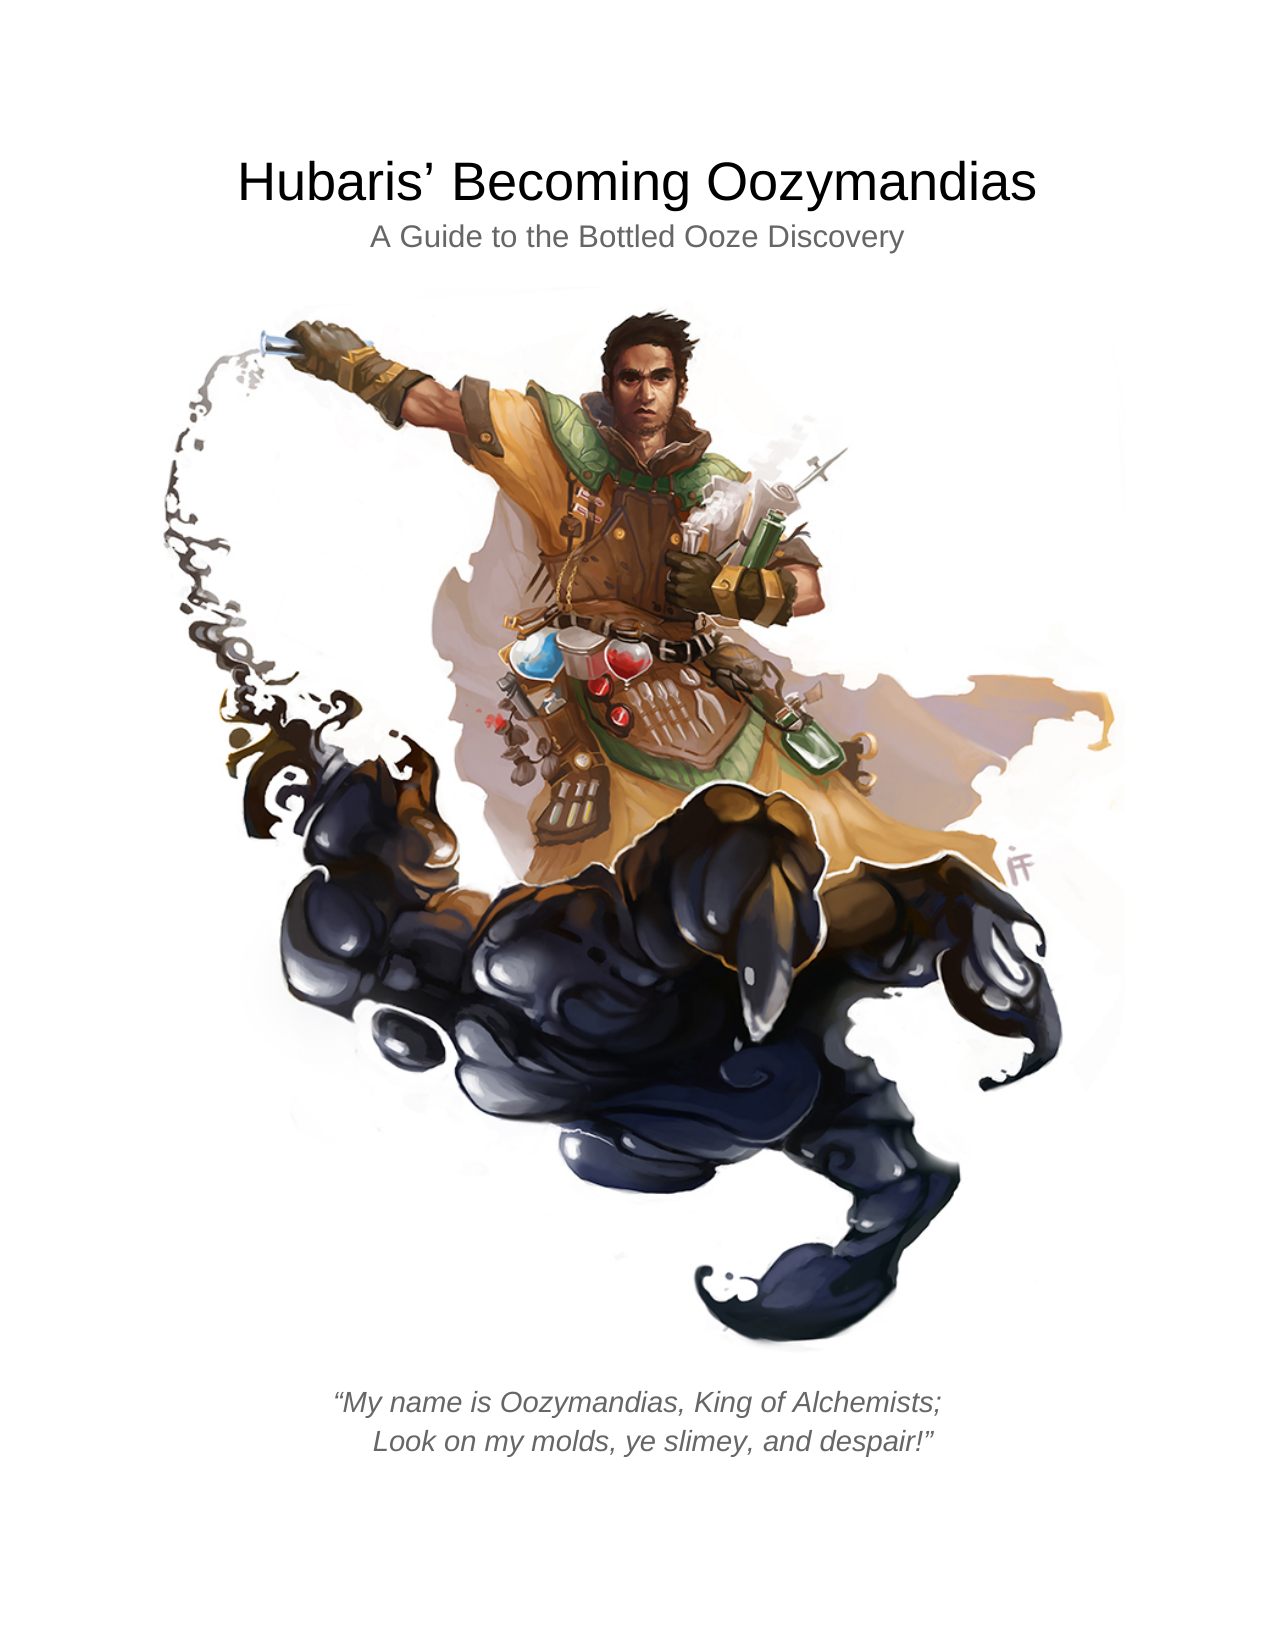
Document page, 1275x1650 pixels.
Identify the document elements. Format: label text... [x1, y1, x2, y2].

subtitle A Guide to the Bottled Ooze Discovery [150, 218, 1125, 254]
picture [150, 287, 1125, 1382]
text Look on my molds, ye slimey, and despair!” [181, 1424, 1125, 1457]
title Hubaris’ Becoming Oozymandias [150, 150, 1125, 212]
text “My name is Oozymandias, King of Alchemists; [150, 1385, 1125, 1419]
